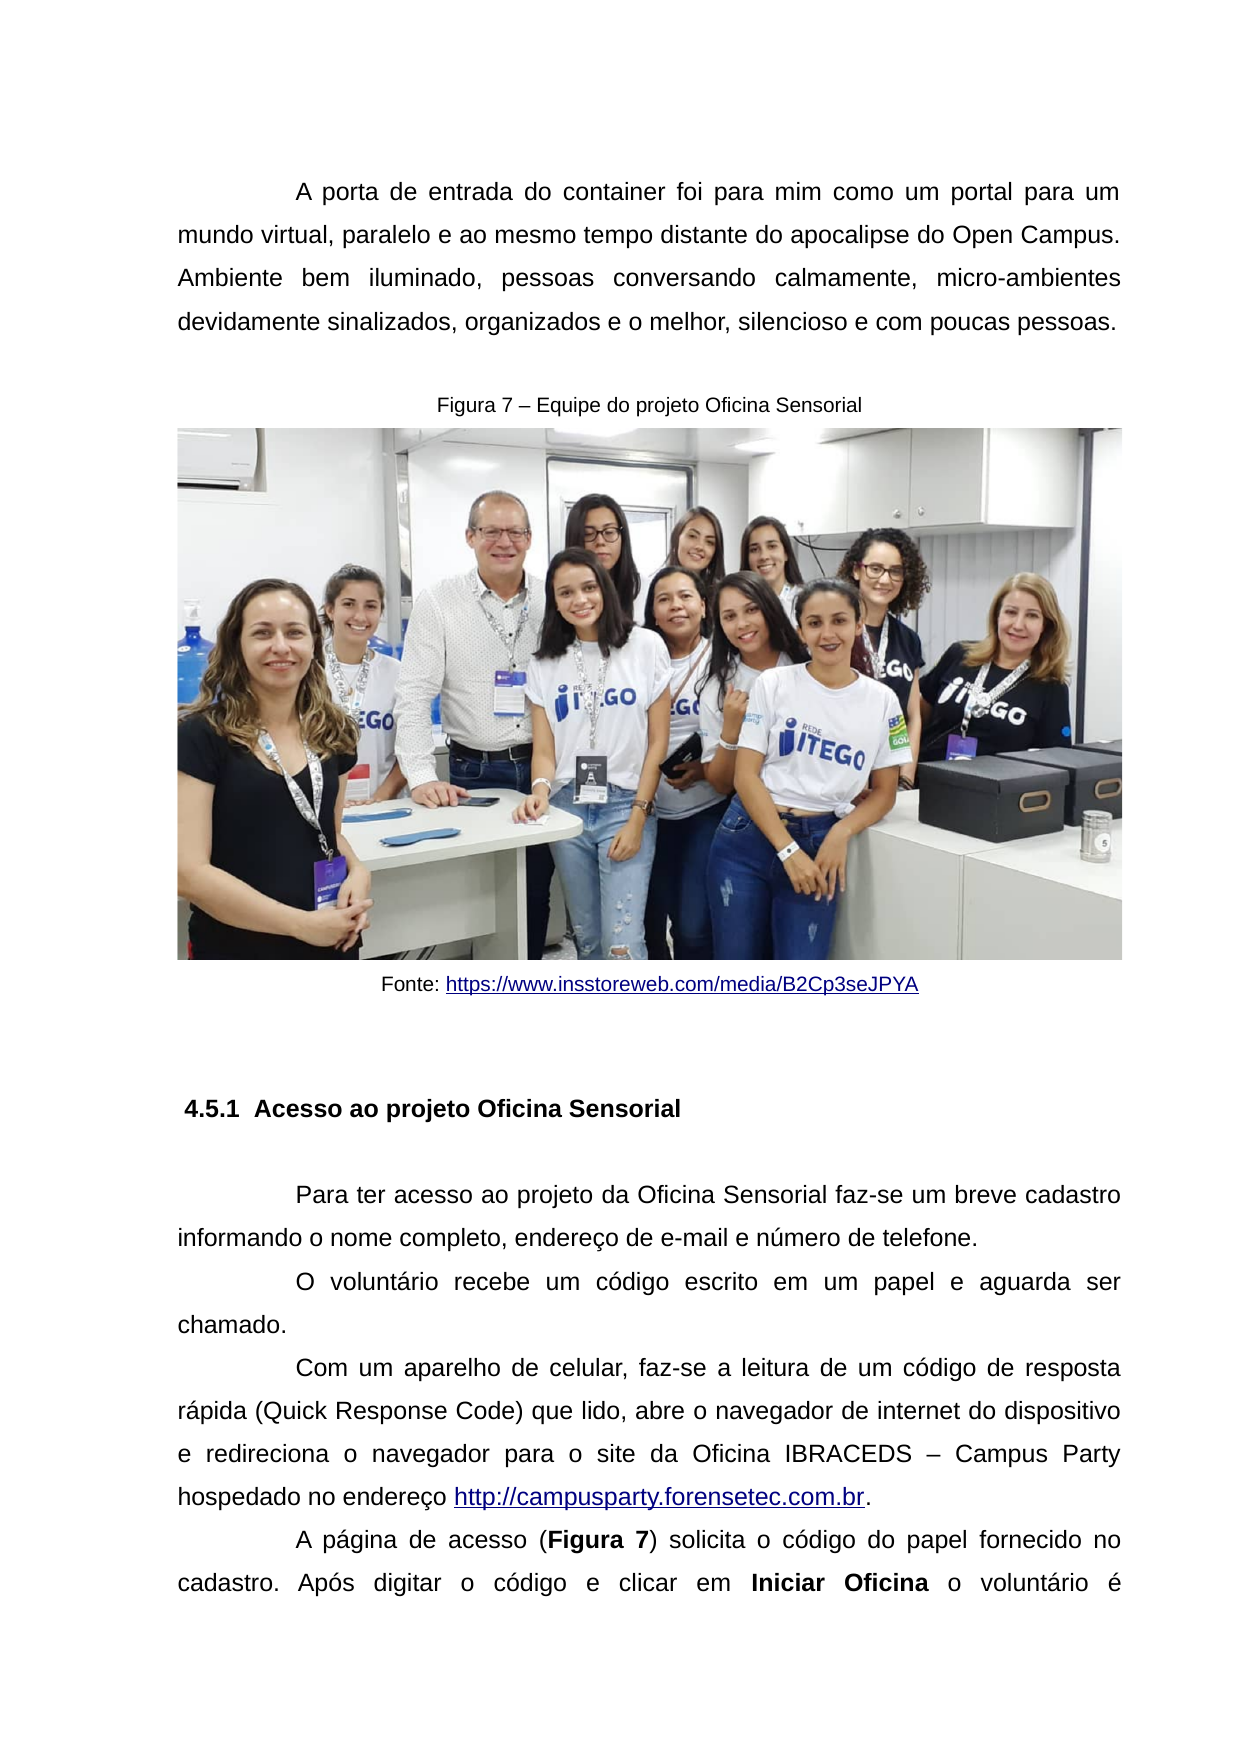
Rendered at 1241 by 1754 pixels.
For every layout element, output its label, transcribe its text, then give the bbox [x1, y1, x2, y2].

text Para ter acesso ao projeto da Oficina Sensorial faz-se um breve cadastro informando o nome completo, endereço de e-mail e número de telefone. [177, 1180, 1122, 1252]
text Com um aparelho de celular, faz-se a leitura de um código de resposta rápida (Quick Response Code) que lido, abre o navegador de internet do dispositivo e redireciona o navegador para o site da Oficina IBRACEDS – Campus Party hospedado no endereço http://campusparty.forensetec.com.br. [177, 1353, 1122, 1511]
list Acesso ao projeto Oficina Sensorial [177, 1094, 1122, 1123]
text A página de acesso (Figura 7) solicita o código do papel fornecido no cadastro. Após digitar o código e clicar em Iniciar Oficina o voluntário é [177, 1525, 1122, 1597]
text Figura 7 – Equipe do projeto Oficina Sensorial [177, 393, 1122, 417]
text Fonte: https://www.insstoreweb.com/media/B2Cp3seJPYA [177, 960, 1122, 996]
picture [177, 428, 1123, 960]
text A porta de entrada do container foi para mim como um portal para um mundo virtual, paralelo e ao mesmo tempo distante do apocalipse do Open Campus. Ambiente bem iluminado, pessoas conversando calmamente, micro-ambientes devidamente sinalizados, organizados e o melhor, silencioso e com poucas pessoas. [177, 177, 1122, 335]
text O voluntário recebe um código escrito em um papel e aguarda ser chamado. [177, 1267, 1122, 1338]
